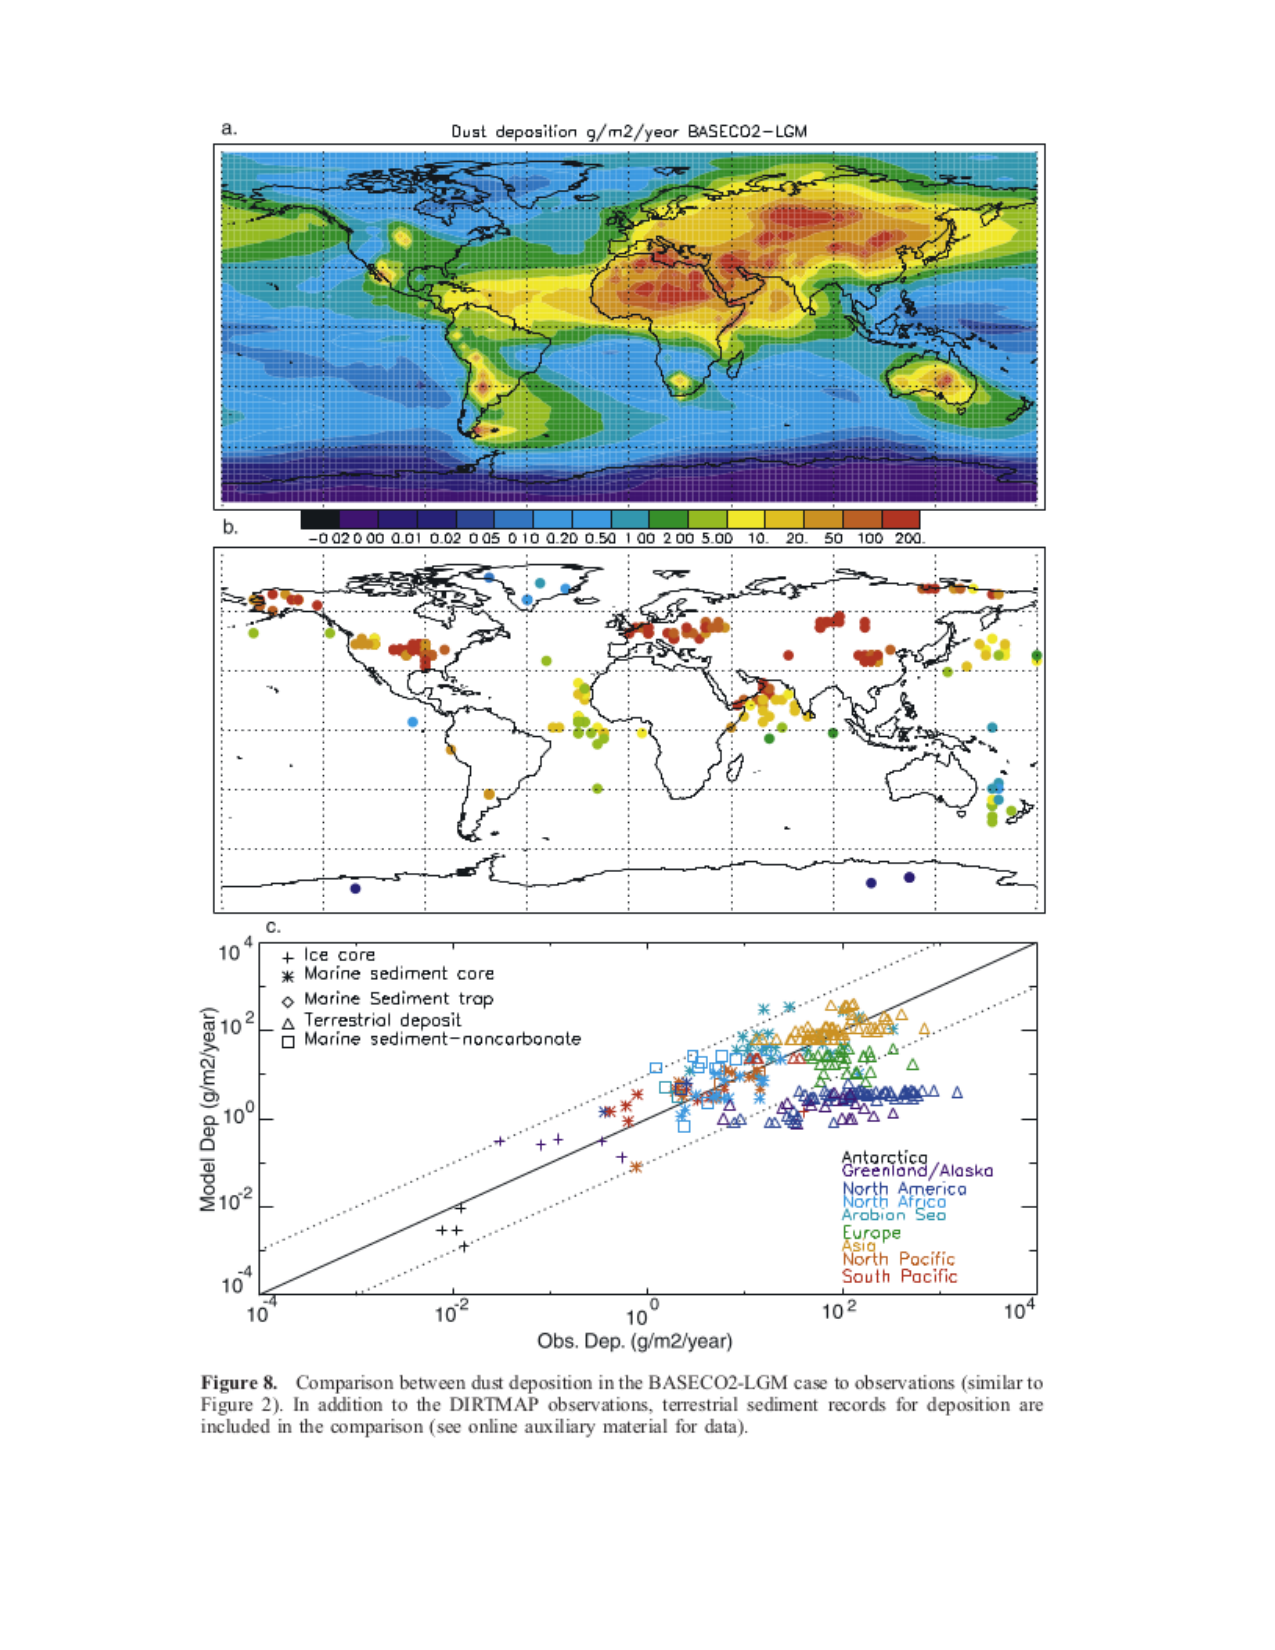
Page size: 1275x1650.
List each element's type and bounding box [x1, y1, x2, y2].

picture [193, 114, 1057, 1444]
